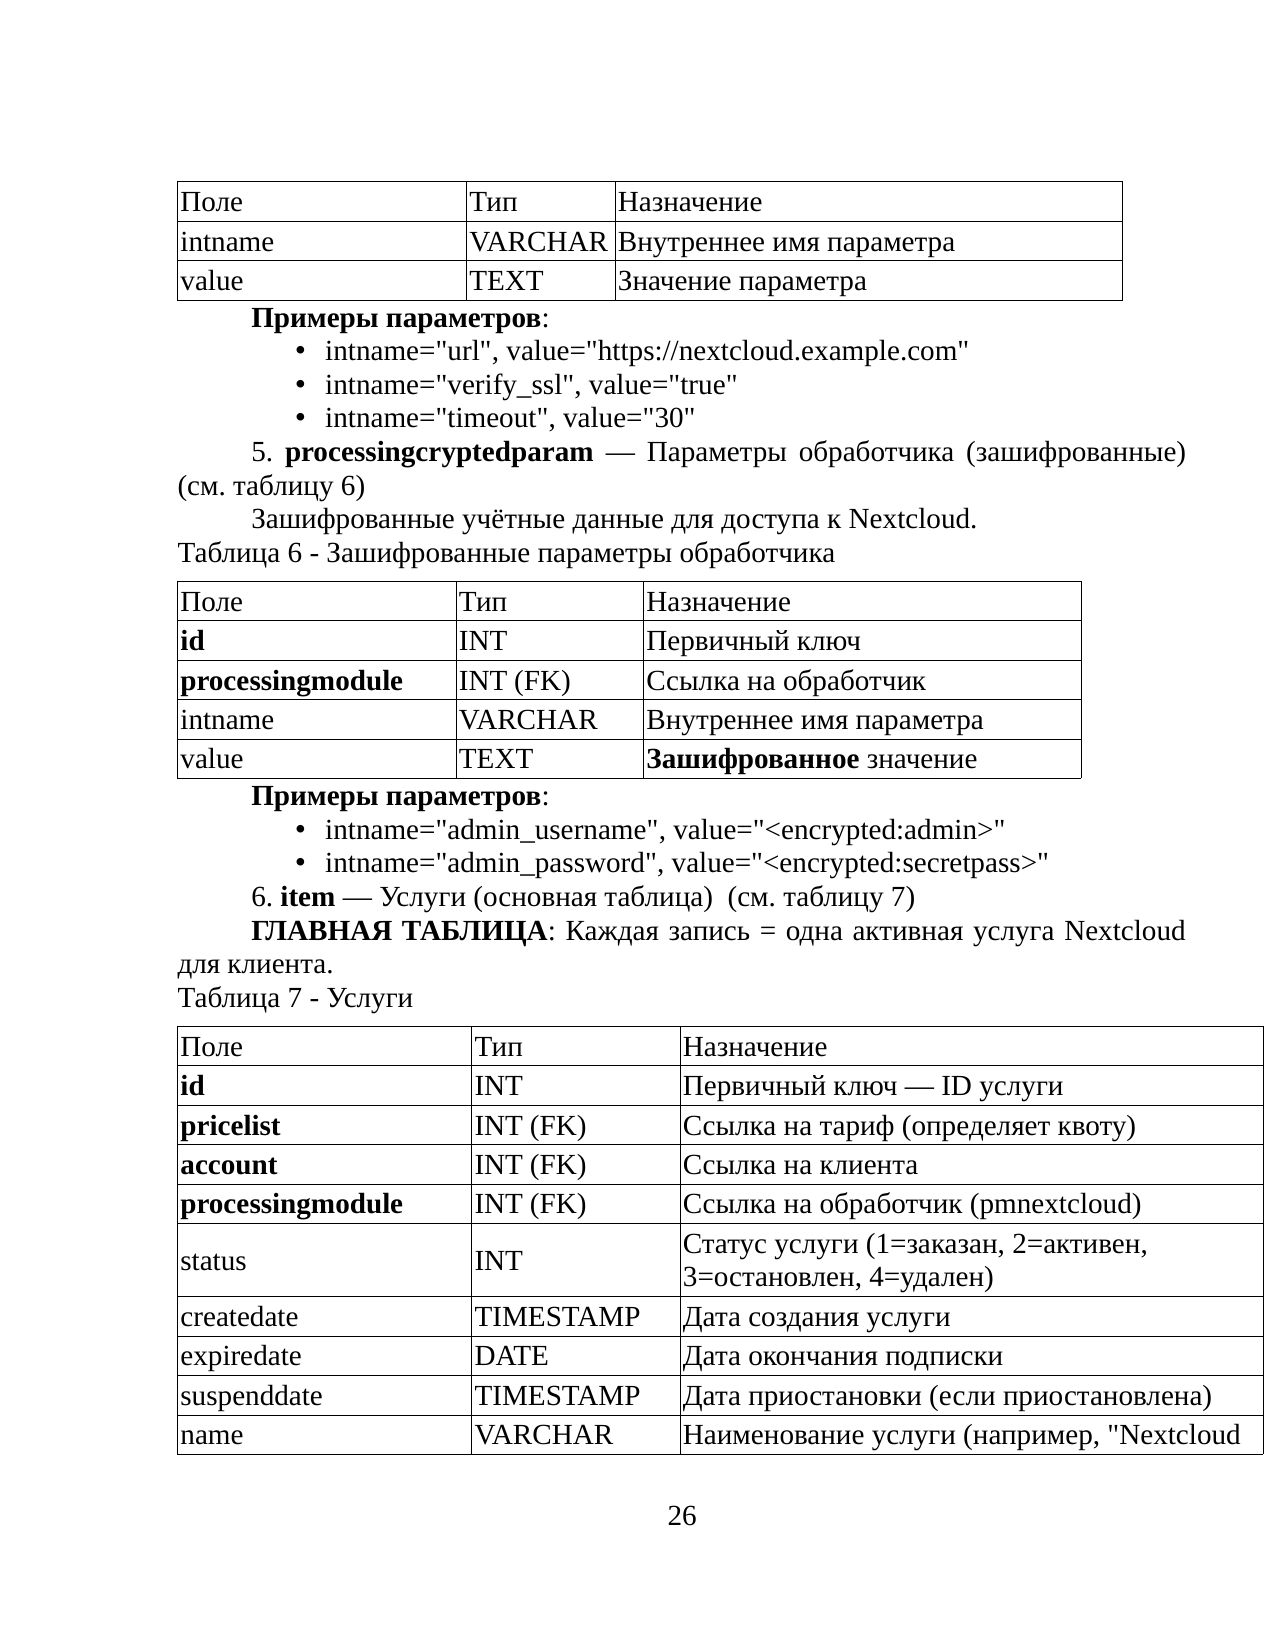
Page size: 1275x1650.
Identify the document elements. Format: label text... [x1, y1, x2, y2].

table_cell TEXT [467, 261, 615, 299]
table_cell INT [472, 1224, 680, 1296]
table_cell Ссылка на тариф (определяет квоту) [681, 1106, 1263, 1144]
table_cell Значение параметра [616, 261, 1122, 299]
table_cell Ссылка на клиента [681, 1145, 1263, 1183]
table_cell TIMESTAMP [472, 1376, 680, 1414]
table_cell Статус услуги (1=заказан, 2=активен, 3=остановлен, 4=удален) [681, 1224, 1263, 1296]
table_header Назначение [644, 582, 1081, 620]
table_cell Зашифрованное значение [644, 740, 1081, 778]
list intname="url", value="https://nextcloud.example.com" [222, 333, 1186, 367]
table_cell VARCHAR [472, 1416, 680, 1454]
table_header Поле [178, 1027, 471, 1065]
table_cell INT (FK) [472, 1185, 680, 1223]
table_cell Дата создания услуги [681, 1297, 1263, 1336]
table_cell Внутреннее имя параметра [644, 700, 1081, 739]
text Таблица 6 - Зашифрованные параметры обработчика [177, 535, 1186, 568]
table_cell INT [472, 1066, 680, 1104]
table_cell pricelist [178, 1106, 471, 1144]
table_header Тип [472, 1027, 680, 1065]
table_cell intname [178, 222, 466, 260]
table_cell value [178, 261, 466, 299]
text Зашифрованные учётные данные для доступа к Nextcloud. [177, 501, 1186, 535]
table_cell Первичный ключ [644, 621, 1081, 660]
table_cell TIMESTAMP [472, 1297, 680, 1336]
table_cell account [178, 1145, 471, 1183]
table_cell processingmodule [178, 1185, 471, 1223]
text ГЛАВНАЯ ТАБЛИЦА: Каждая запись = одна активная услуга Nextcloud для клиента. [177, 913, 1186, 980]
table_cell id [178, 1066, 471, 1104]
table_header Поле [178, 582, 456, 620]
table_cell Ссылка на обработчик (pmnextcloud) [681, 1185, 1263, 1223]
table_cell Ссылка на обработчик [644, 661, 1081, 699]
table_cell suspenddate [178, 1376, 471, 1414]
table_cell VARCHAR [457, 700, 643, 739]
table_cell Дата приостановки (если приостановлена) [681, 1376, 1263, 1414]
table_cell name [178, 1416, 471, 1454]
table_header Поле [178, 182, 466, 221]
table_cell createdate [178, 1297, 471, 1336]
table_cell processingmodule [178, 661, 456, 699]
table_cell status [178, 1224, 471, 1296]
text Примеры параметров: [177, 300, 1186, 333]
table_cell value [178, 740, 456, 778]
table_header Тип [457, 582, 643, 620]
table_cell Дата окончания подписки [681, 1337, 1263, 1375]
text 5. processingcryptedparam — Параметры обработчика (зашифрованные) (см. таблицу 6) [177, 434, 1186, 501]
table_cell Внутреннее имя параметра [616, 222, 1122, 260]
text 6. item — Услуги (основная таблица) (см. таблицу 7) [177, 879, 1186, 913]
table_cell Наименование услуги (например, "Nextcloud [681, 1416, 1263, 1454]
list intname="verify_ssl", value="true" [222, 367, 1186, 401]
list intname="admin_password", value="<encrypted:secretpass>" [222, 845, 1186, 879]
table_header Назначение [681, 1027, 1263, 1065]
list intname="timeout", value="30" [222, 401, 1186, 434]
table_cell intname [178, 700, 456, 739]
table_cell DATE [472, 1337, 680, 1375]
text Примеры параметров: [177, 778, 1186, 812]
table_header Тип [467, 182, 615, 221]
table_cell INT [457, 621, 643, 660]
table_cell id [178, 621, 456, 660]
table_cell INT (FK) [472, 1106, 680, 1144]
table_cell TEXT [457, 740, 643, 778]
table_cell expiredate [178, 1337, 471, 1375]
table_cell VARCHAR [467, 222, 615, 260]
table_cell Первичный ключ — ID услуги [681, 1066, 1263, 1104]
table_cell INT (FK) [457, 661, 643, 699]
text Таблица 7 - Услуги [177, 980, 1186, 1013]
table_cell INT (FK) [472, 1145, 680, 1183]
list intname="admin_username", value="<encrypted:admin>" [222, 812, 1186, 845]
table_header Назначение [616, 182, 1122, 221]
